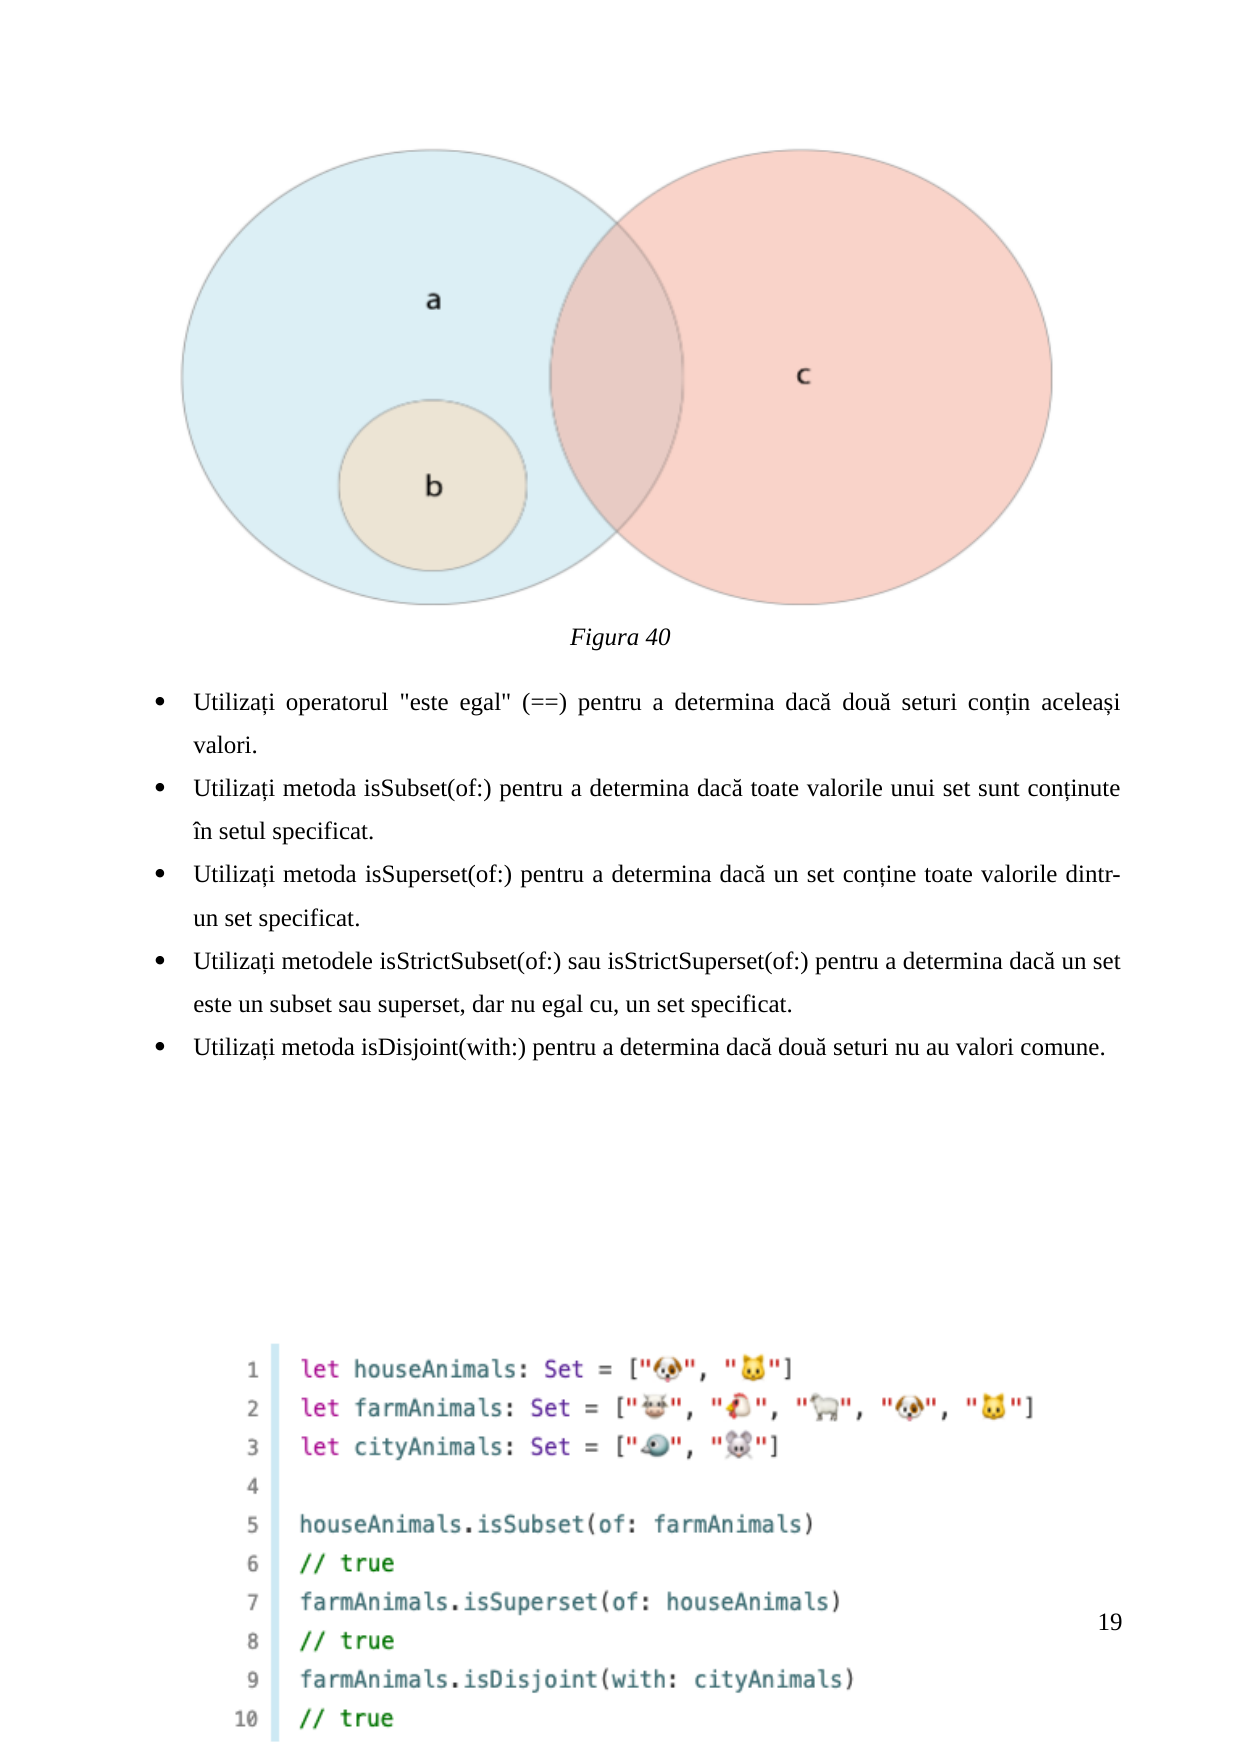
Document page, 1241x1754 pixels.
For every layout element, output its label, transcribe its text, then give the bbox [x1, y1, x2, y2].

list Utilizați metodele isStrictSubset(of:) sau isStrictSuperset(of:) pentru a determina dacă un set este un subset sau superset, dar nu egal cu, un set specificat. [156, 946, 1122, 1018]
list Utilizați metoda isSubset(of:) pentru a determina dacă toate valorile unui set sunt conținute în setul specificat. [156, 773, 1122, 845]
picture [231, 1334, 1052, 1747]
text Figura 41 [231, 1747, 1052, 1754]
list Utilizați metoda isSuperset(of:) pentru a determina dacă un set conține toate valorile dintr-un set specificat. [156, 859, 1122, 931]
list Utilizați metoda isDisjoint(with:) pentru a determina dacă două seturi nu au valori comune. [156, 1032, 1122, 1061]
list Utilizați operatorul "este egal" (==) pentru a determina dacă două seturi conțin aceleași valori. [156, 636, 1122, 759]
text Figura 40 [155, 617, 1085, 651]
picture [155, 130, 1085, 617]
